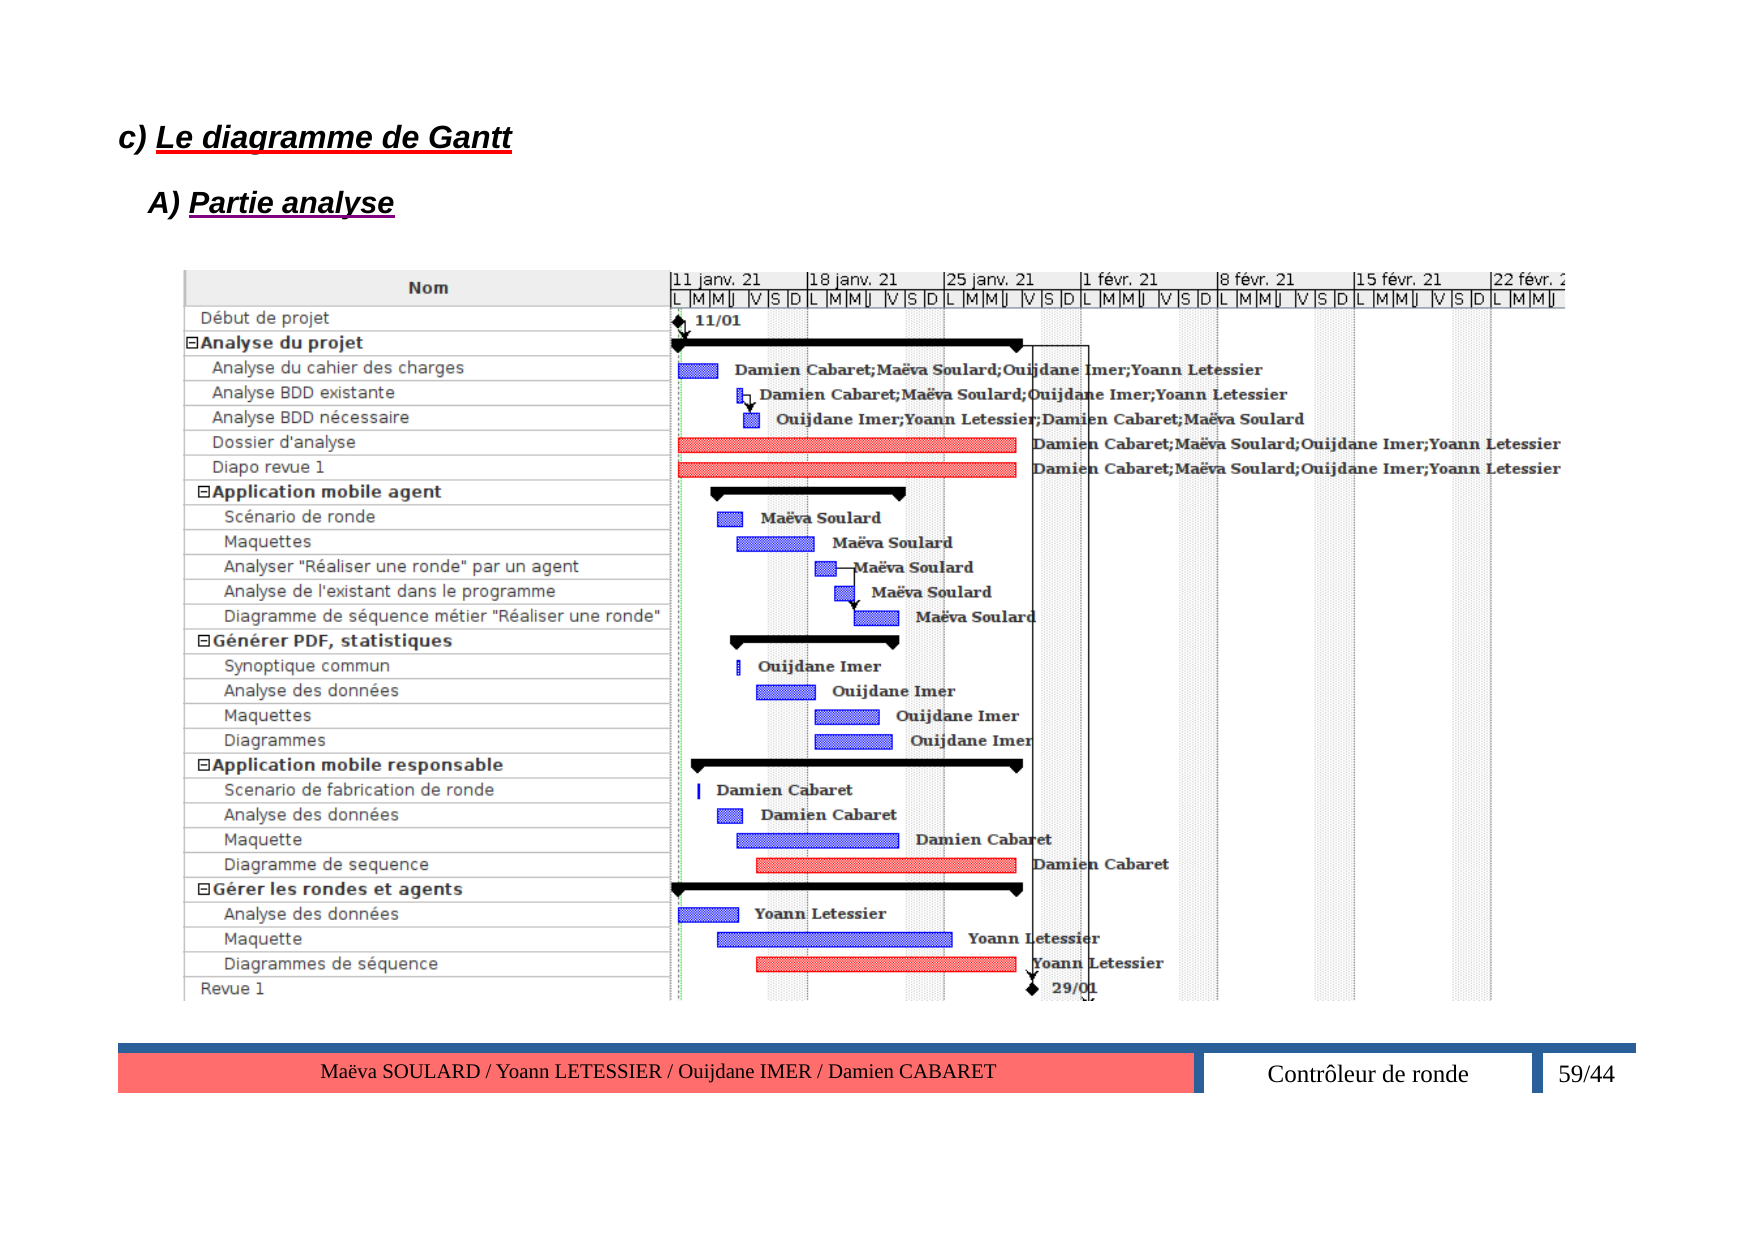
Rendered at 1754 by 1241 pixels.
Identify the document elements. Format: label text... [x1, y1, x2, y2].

subtitle Le diagramme de Gantt [118, 118, 1636, 155]
subtitle Partie analyse [118, 184, 1636, 220]
picture [670, 272, 1566, 1001]
picture [183, 270, 261, 1001]
